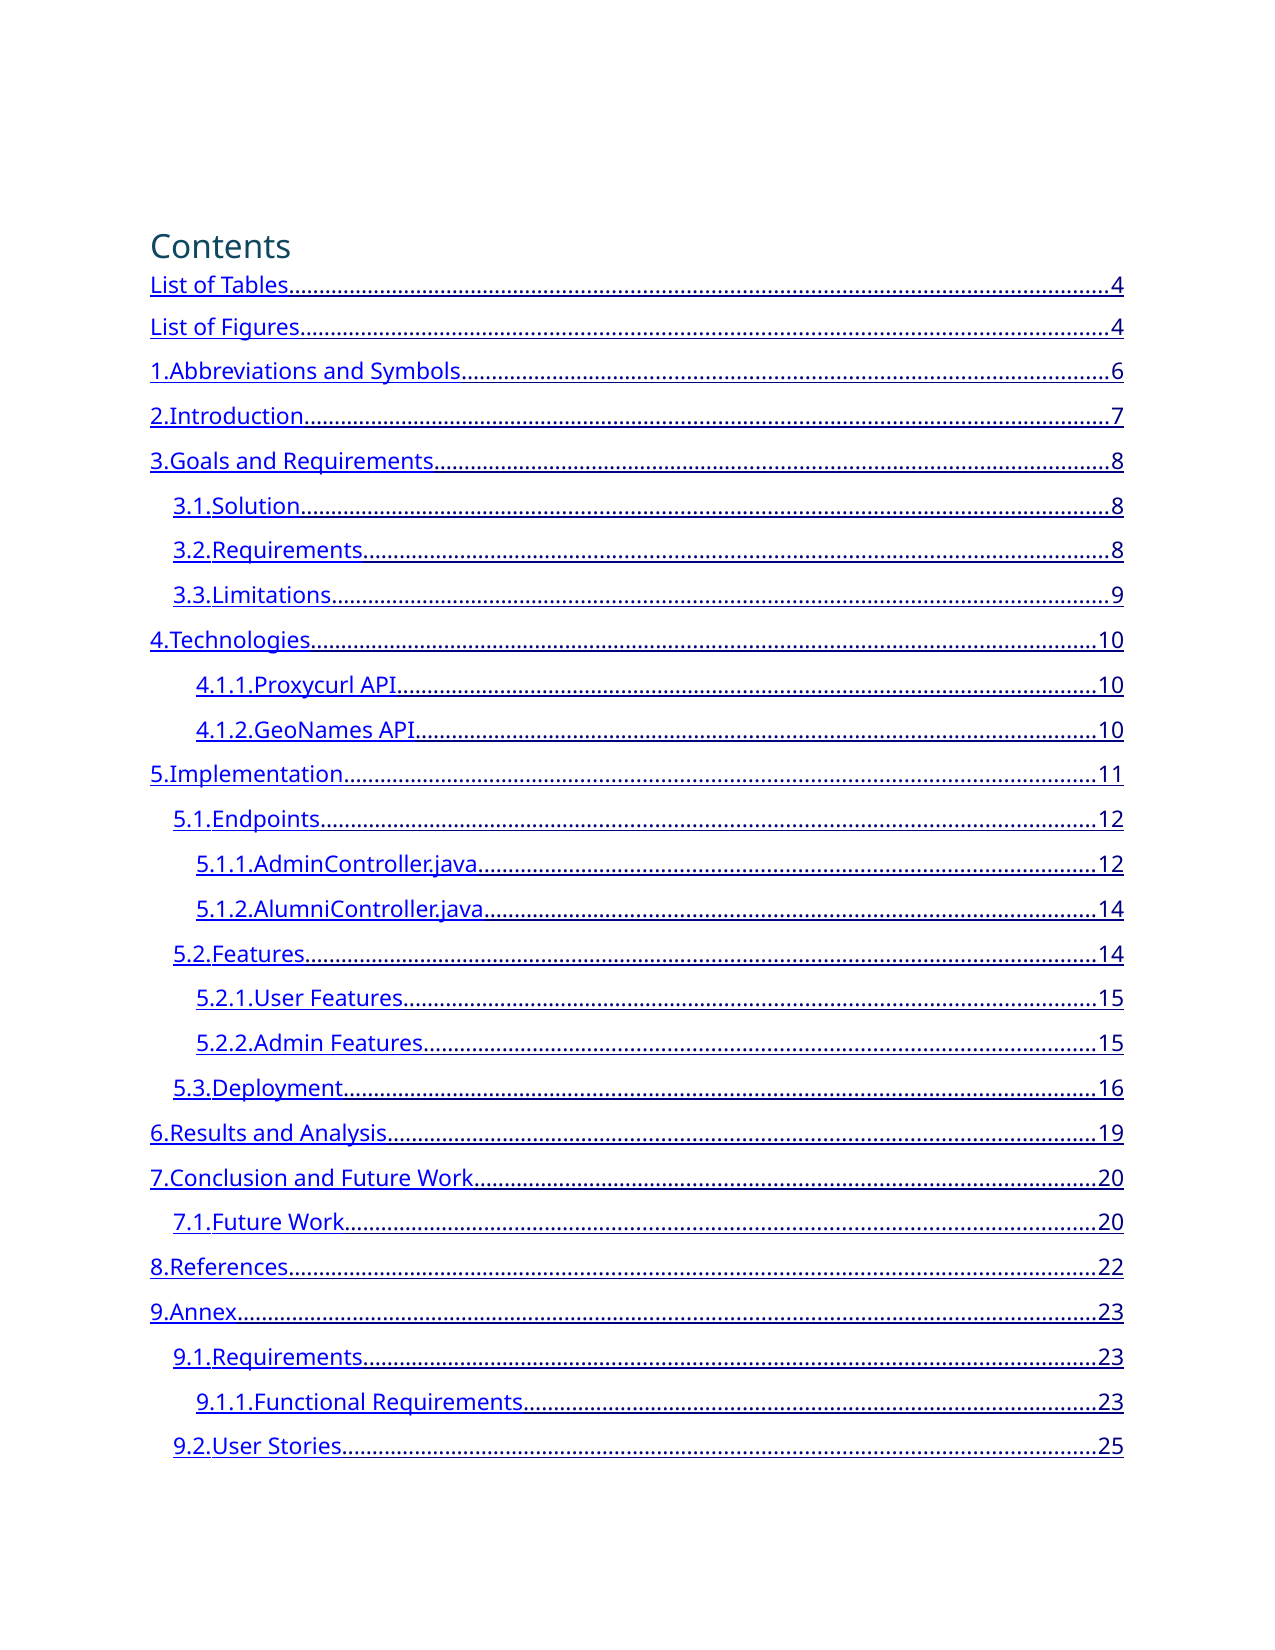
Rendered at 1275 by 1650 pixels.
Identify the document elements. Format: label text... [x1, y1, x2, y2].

text 7.1. Future Work 20 [173, 1204, 1125, 1238]
text 3.2. Requirements 8 [173, 532, 1125, 566]
text 5.3. Deployment 16 [173, 1070, 1125, 1104]
text 6. Results and Analysis 19 [150, 1114, 1125, 1148]
text 5. Implementation 11 [150, 756, 1125, 790]
text 9.1.1. Functional Requirements 23 [196, 1383, 1125, 1417]
text 9. Annex 23 [150, 1294, 1125, 1328]
text 3.1. Solution 8 [173, 487, 1125, 521]
text List of Figures 4 [150, 311, 1125, 342]
text 9.1. Requirements 23 [173, 1338, 1125, 1372]
subtitle Contents [150, 223, 1125, 269]
text 3. Goals and Requirements 8 [150, 443, 1125, 477]
text 7. Conclusion and Future Work 20 [150, 1159, 1125, 1193]
text 5.2. Features 14 [173, 935, 1125, 969]
text 5.1.1. AdminController.java 12 [196, 846, 1125, 880]
text 1. Abbreviations and Symbols 6 [150, 353, 1125, 387]
text 5.1. Endpoints 12 [173, 801, 1125, 835]
text 4.1.2. GeoNames API 10 [196, 711, 1125, 745]
text 5.1.2. AlumniController.java 14 [196, 891, 1125, 924]
text 5.2.2. Admin Features 15 [196, 1025, 1125, 1059]
text 9.2. User Stories 25 [173, 1428, 1125, 1462]
text List of Tables 4 [150, 269, 1125, 300]
text 8. References 22 [150, 1249, 1125, 1283]
text 5.2.1. User Features 15 [196, 980, 1125, 1014]
text 4. Technologies 10 [150, 622, 1125, 656]
text 4.1.1. Proxycurl API 10 [196, 667, 1125, 701]
text 2. Introduction 7 [150, 398, 1125, 432]
text 3.3. Limitations 9 [173, 577, 1125, 611]
